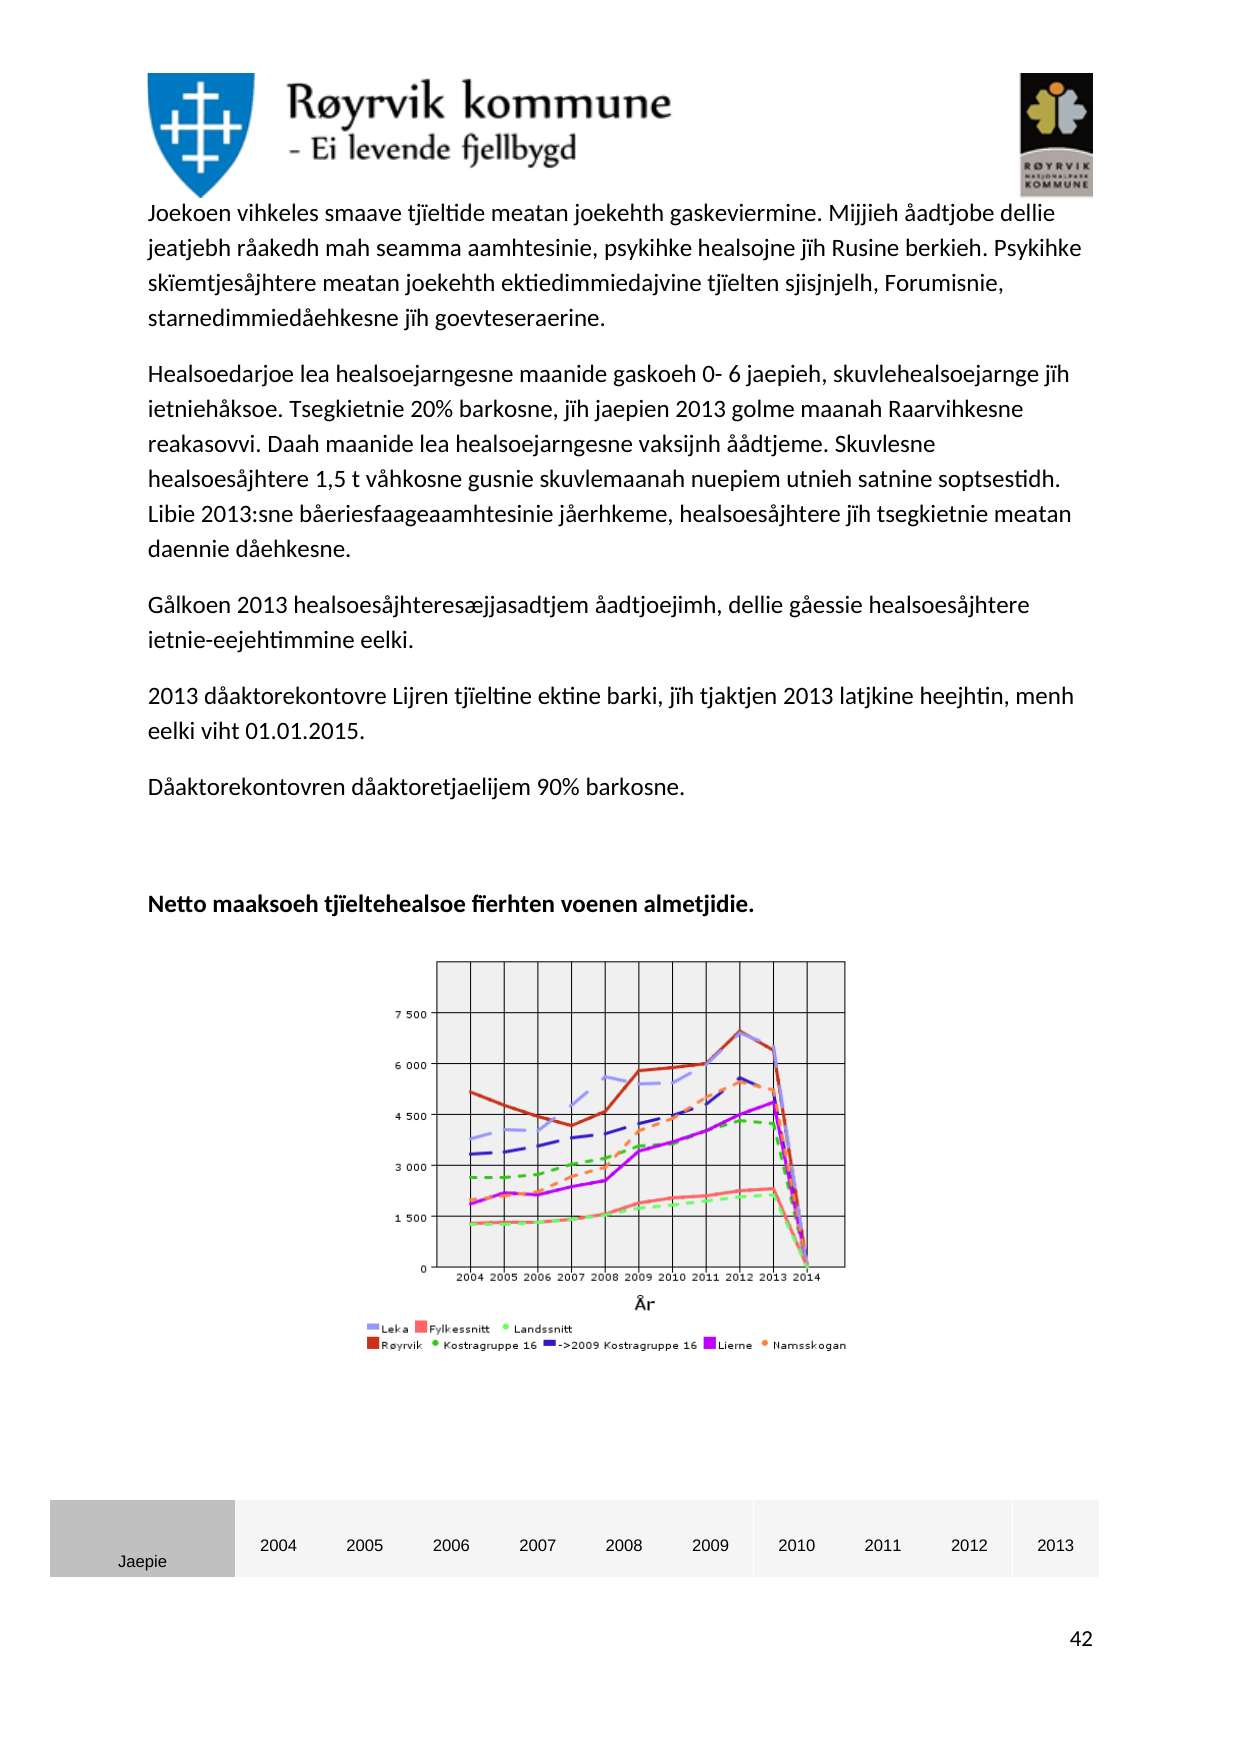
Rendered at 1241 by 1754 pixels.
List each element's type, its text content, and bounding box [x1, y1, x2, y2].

table_header 2005 [322, 1500, 408, 1577]
picture [147, 73, 1093, 198]
table_header 2010 [754, 1500, 840, 1577]
table_header 2006 [408, 1500, 494, 1577]
text Joekoen vihkeles smaave tjïeltide meatan joekehth gaskeviermine. Mijjieh åadtjobe dellie jeatjebh råakedh mah seamma aamhtesinie, psykihke healsojne jïh Rusine berkieh. Psykihke skïemtjesåjhtere meatan joekehth ektiedimmiedajvine tjïelten sjisjnjelh, Forumisnie, starnedimmiedåehkesne jïh goevteseraerine. [148, 198, 1093, 333]
table_header Jaepie [50, 1500, 235, 1577]
table_header 2013 [1013, 1500, 1099, 1577]
text Gålkoen 2013 healsoesåjhteresæjjasadtjem åadtjoejimh, dellie gåessie healsoesåjhtere ietnie-eejehtimmine eelki. [148, 589, 1093, 655]
table_header 2009 [667, 1500, 753, 1577]
text Healsoedarjoe lea healsoejarngesne maanide gaskoeh 0- 6 jaepieh, skuvlehealsoejarnge jïh ietniehåksoe. Tsegkietnie 20% barkosne, jïh jaepien 2013 golme maanah Raarvihkesne reakasovvi. Daah maanide lea healsoejarngesne vaksijnh åådtjeme. Skuvlesne healsoesåjhtere 1,5 t våhkosne gusnie skuvlemaanah nuepiem utnieh satnine soptsestidh. Libie 2013:sne båeriesfaageaamhtesinie jåerhkeme, healsoesåjhtere jïh tsegkietnie meatan daennie dåehkesne. [148, 358, 1093, 564]
text Dåaktorekontovren dåaktoretjaelijem 90% barkosne. [148, 771, 1093, 801]
table_header 2012 [926, 1500, 1012, 1577]
table_header 2011 [840, 1500, 926, 1577]
table_header 2004 [235, 1500, 322, 1577]
text 2013 dåaktorekontovre Lijren tjïeltine ektine barki, jïh tjaktjen 2013 latjkine heejhtin, menh eelki viht 01.01.2015. [148, 680, 1093, 746]
picture [365, 944, 875, 1351]
table_header 2007 [494, 1500, 581, 1577]
table_header [1099, 1500, 1190, 1577]
table_header 2008 [581, 1500, 667, 1577]
text Netto maaksoeh tjïeltehealsoe fïerhten voenen almetjidie. [148, 888, 1093, 919]
